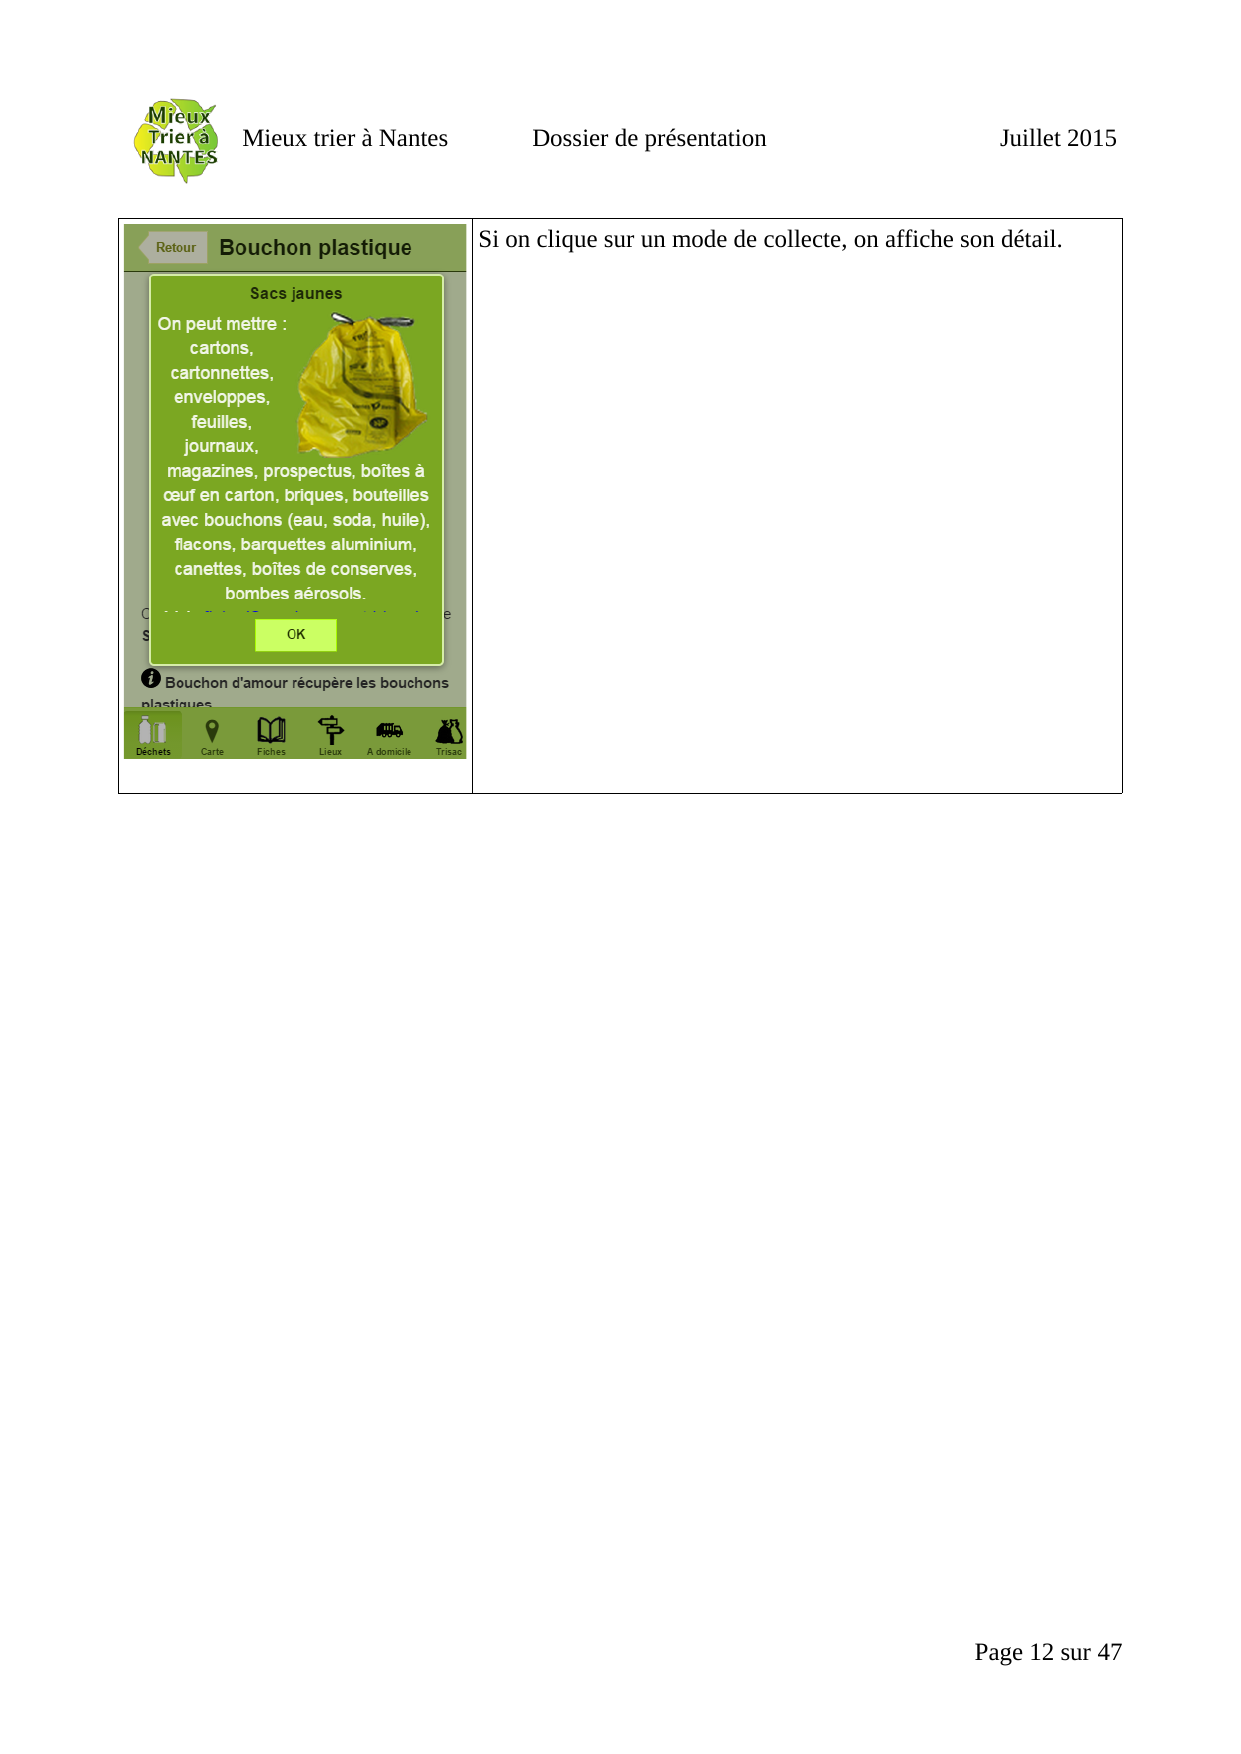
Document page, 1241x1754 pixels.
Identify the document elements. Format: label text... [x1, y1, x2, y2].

table_cell Si on clique sur un mode de collecte, on affiche son détail. [473, 219, 1122, 793]
picture [131, 95, 221, 185]
table_cell [119, 219, 472, 793]
picture [123, 224, 467, 759]
